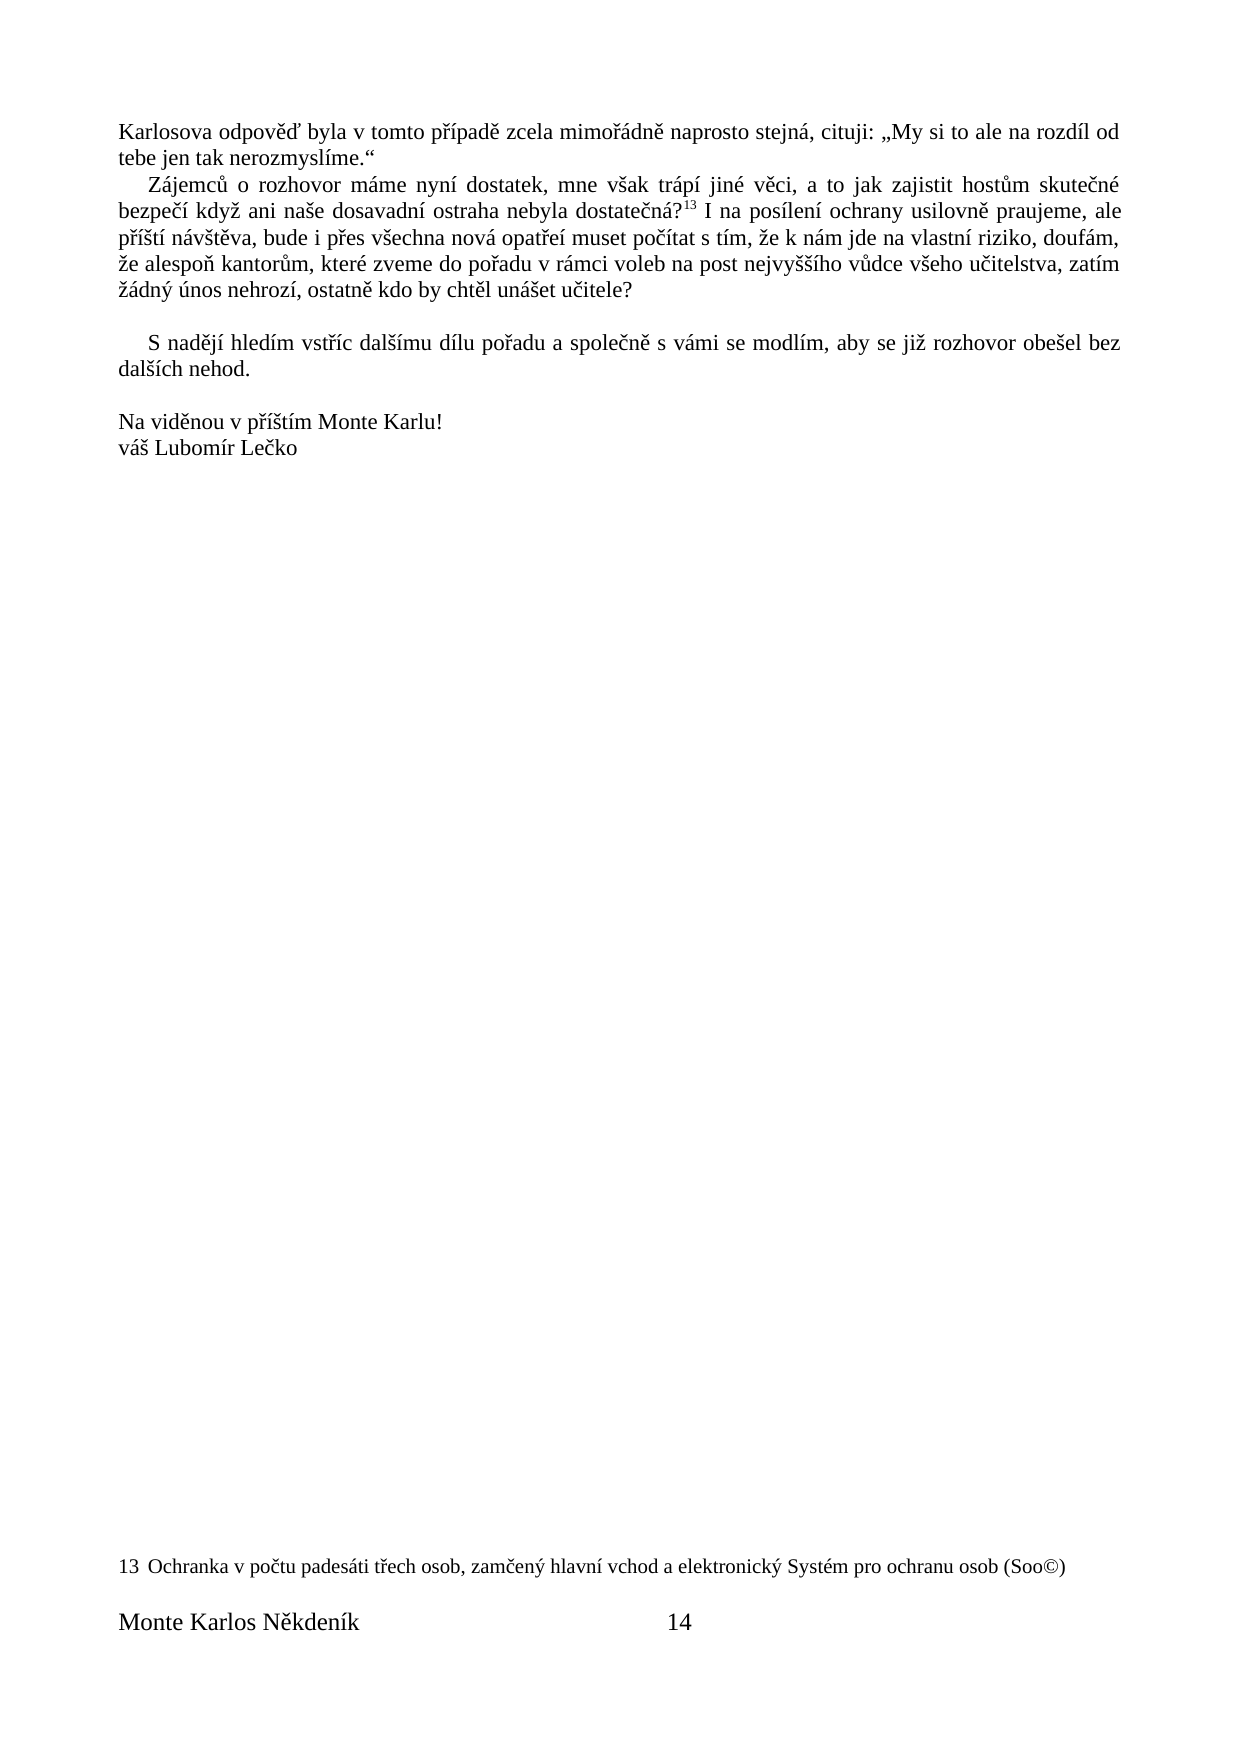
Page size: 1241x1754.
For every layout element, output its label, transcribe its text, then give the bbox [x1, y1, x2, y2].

text Na viděnou v příštím Monte Karlu! [118, 408, 1122, 434]
text Ochranka v počtu padesáti třech osob, zamčený hlavní vchod a elektronický Systém pro ochranu osob (Soo©) [118, 1553, 1122, 1578]
text Zájemců o rozhovor máme nyní dostatek, mne však trápí jiné věci, a to jak zajistit hostům skutečné bezpečí když ani naše dosavadní ostraha nebyla dostatečná? I na posílení ochrany usilovně praujeme, ale příští návštěva, bude i přes všechna nová opatřeí muset počítat s tím, že k nám jde na vlastní riziko, doufám, že alespoň kantorům, které zveme do pořadu v rámci voleb na post nejvyššího vůdce všeho učitelstva, zatím žádný únos nehrozí, ostatně kdo by chtěl unášet učitele? [118, 171, 1122, 303]
text Karlosova odpověď byla v tomto případě zcela mimořádně naprosto stejná, cituji: „My si to ale na rozdíl od tebe jen tak nerozmyslíme.“ [118, 118, 1122, 171]
text S nadějí hledím vstříc dalšímu dílu pořadu a společně s vámi se modlím, aby se již rozhovor obešel bez dalších nehod. [118, 329, 1122, 382]
subtitle váš Lubomír Lečko [118, 434, 1122, 461]
